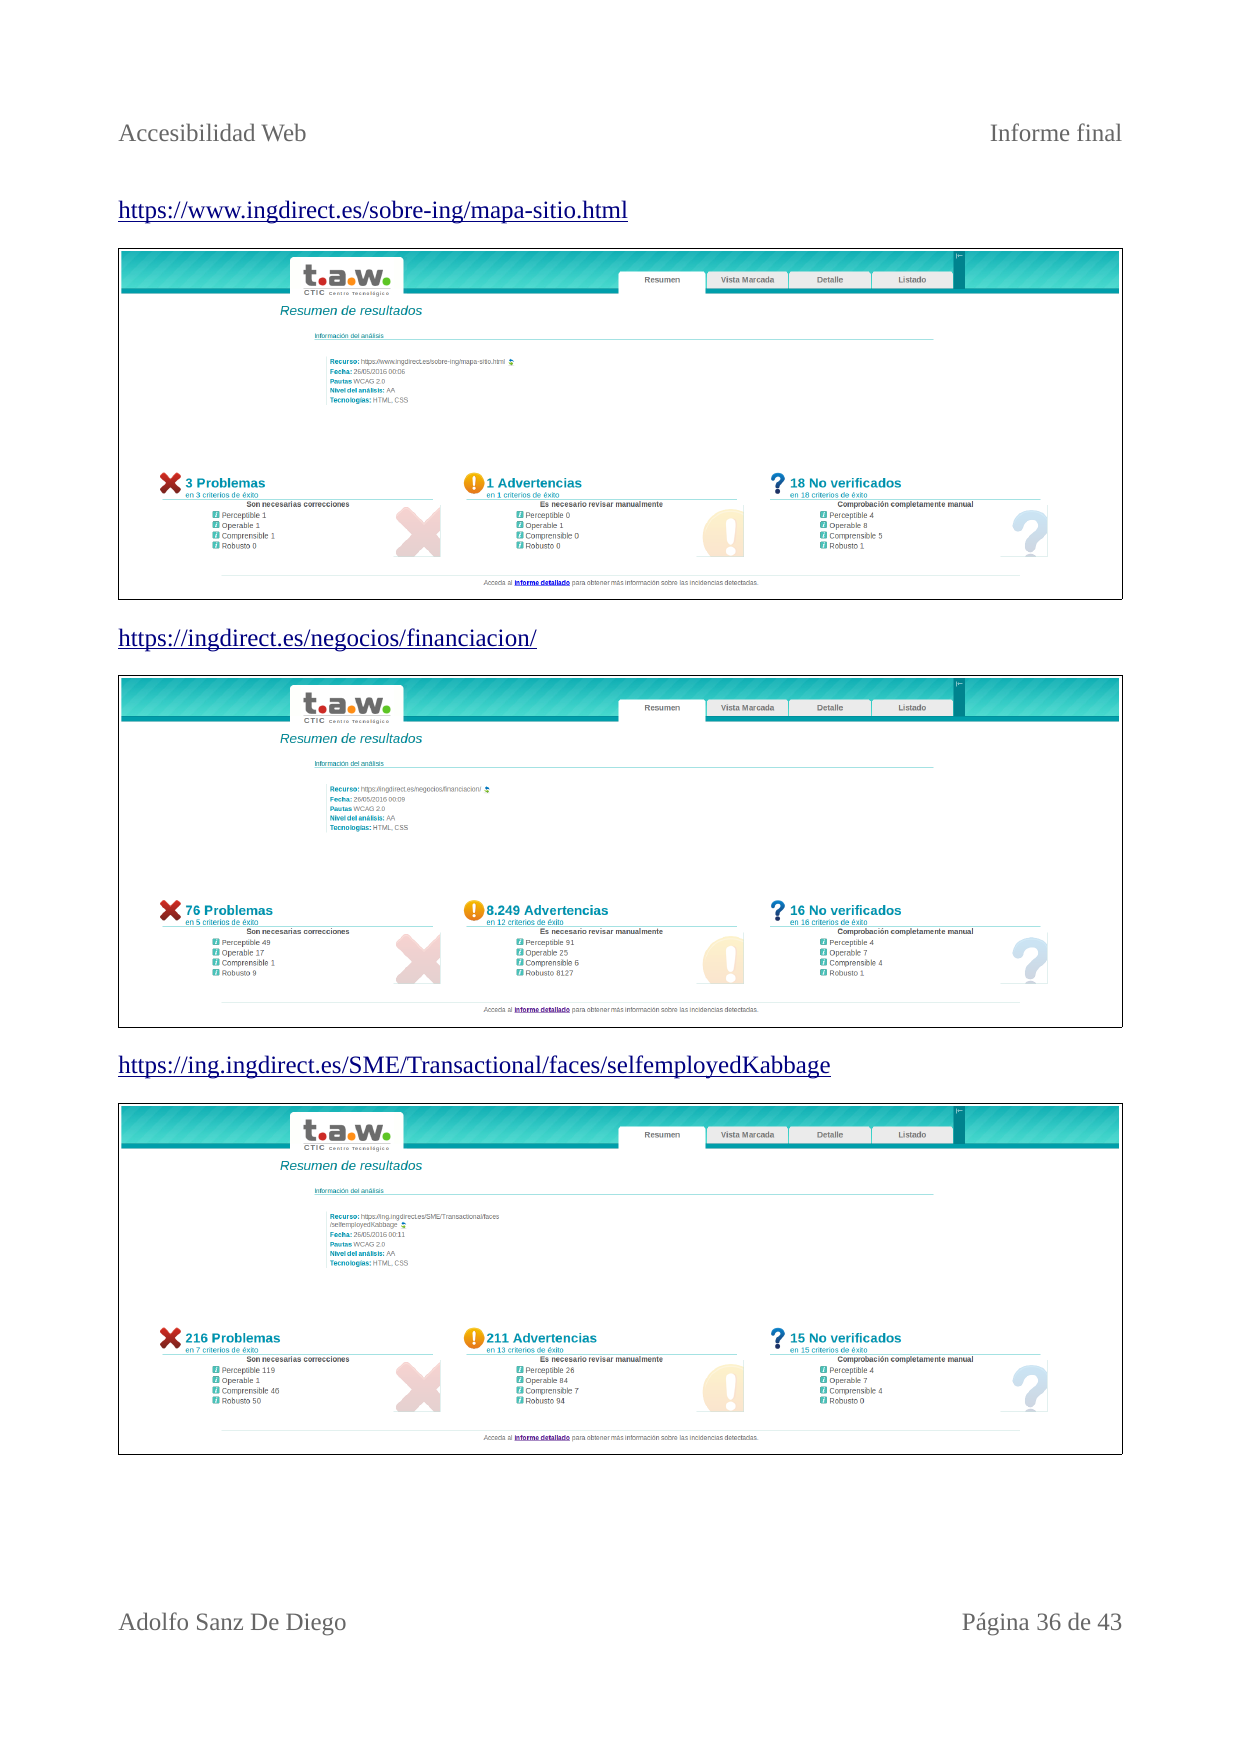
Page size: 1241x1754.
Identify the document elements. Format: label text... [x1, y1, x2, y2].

text https://www.ingdirect.es/sobre-ing/mapa-sitio.html [118, 196, 1122, 224]
picture [121, 678, 1119, 1024]
text https://ing.ingdirect.es/SME/Transactional/faces/selfemployedKabbage [118, 1051, 1122, 1079]
picture [121, 1106, 1119, 1452]
picture [121, 251, 1119, 597]
text https://ingdirect.es/negocios/financiacion/ [118, 623, 1122, 652]
